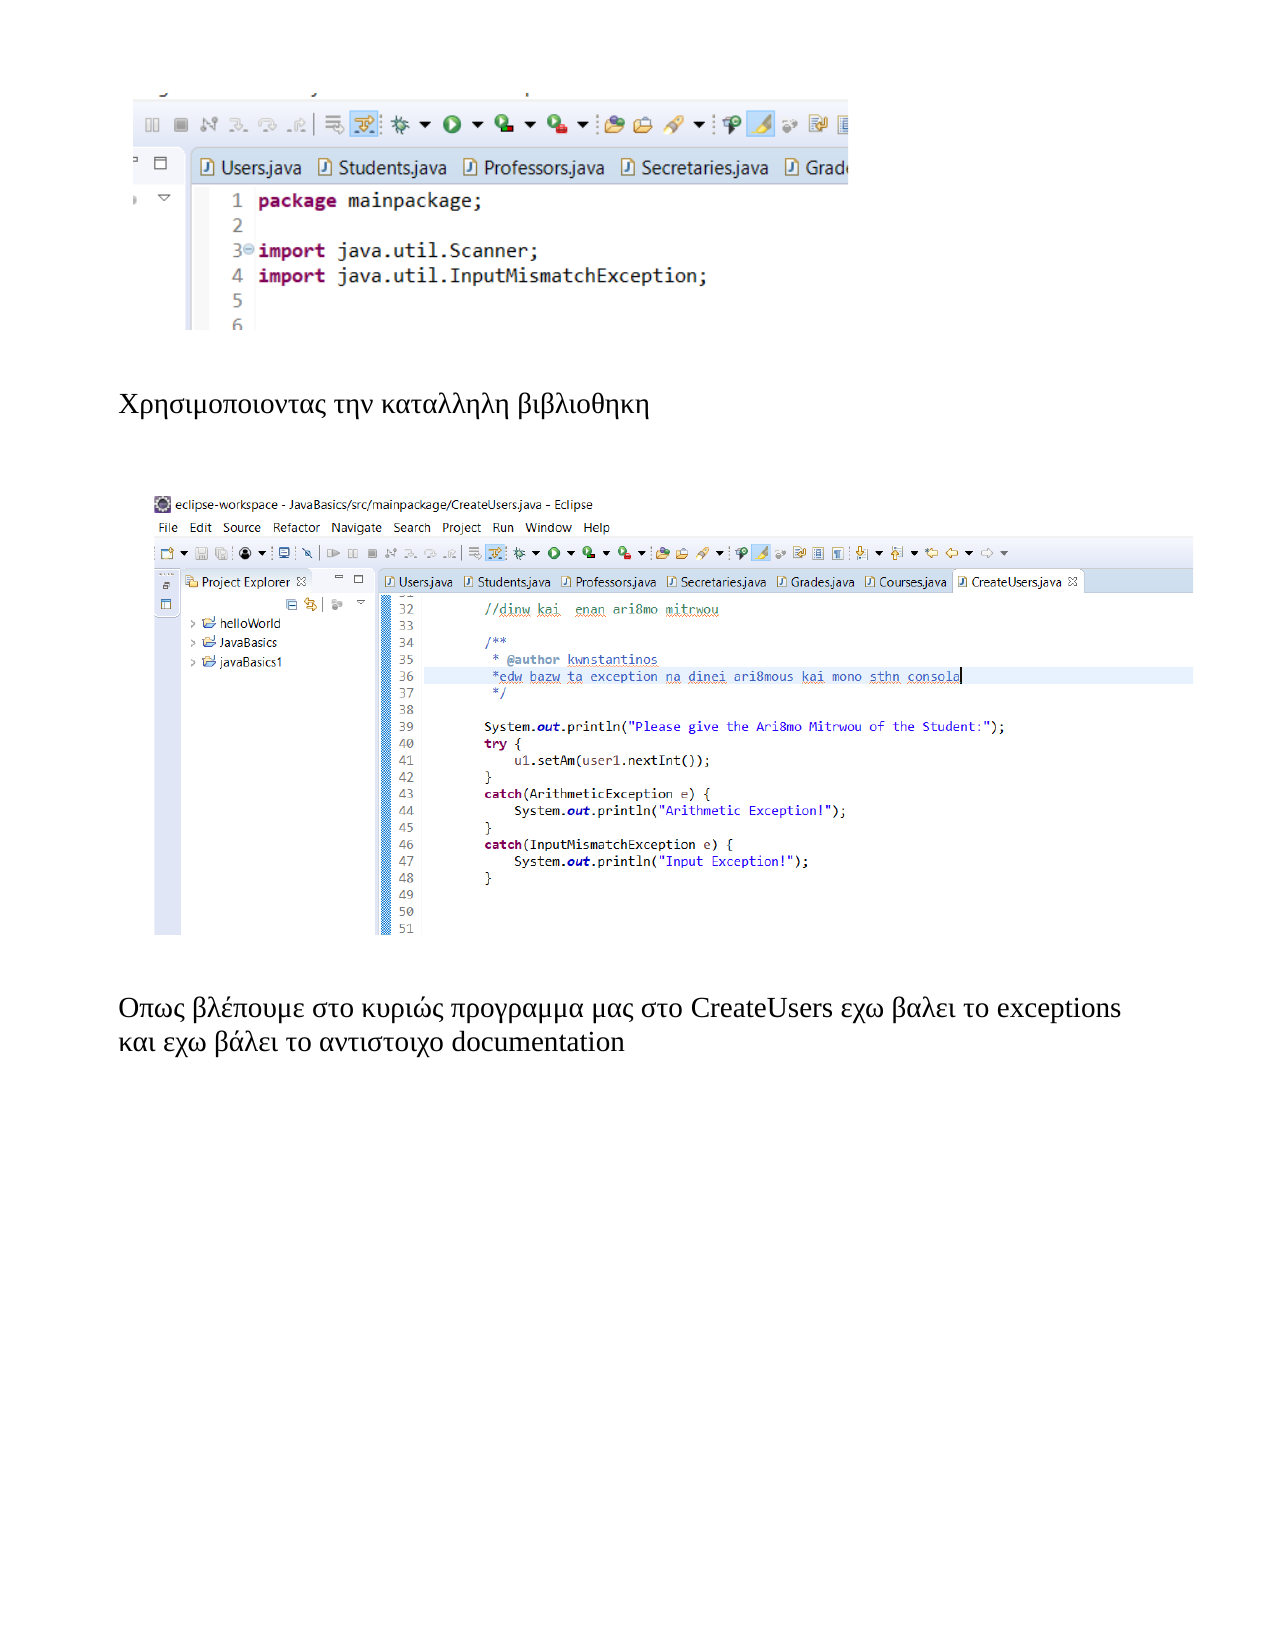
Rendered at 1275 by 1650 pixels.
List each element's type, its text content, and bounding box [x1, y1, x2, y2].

text και εχω βάλει το αντιστοιχο documentation [118, 1024, 1157, 1057]
text Χρησιμοποιοντας την καταλληλη βιβλιοθηκη [118, 386, 1157, 420]
text Oπως βλέπουμε στο κυριώς προγραμμα μας στο CreateUsers εχω βαλει το exceptions [118, 990, 1157, 1024]
picture [133, 93, 849, 330]
picture [154, 492, 1194, 935]
